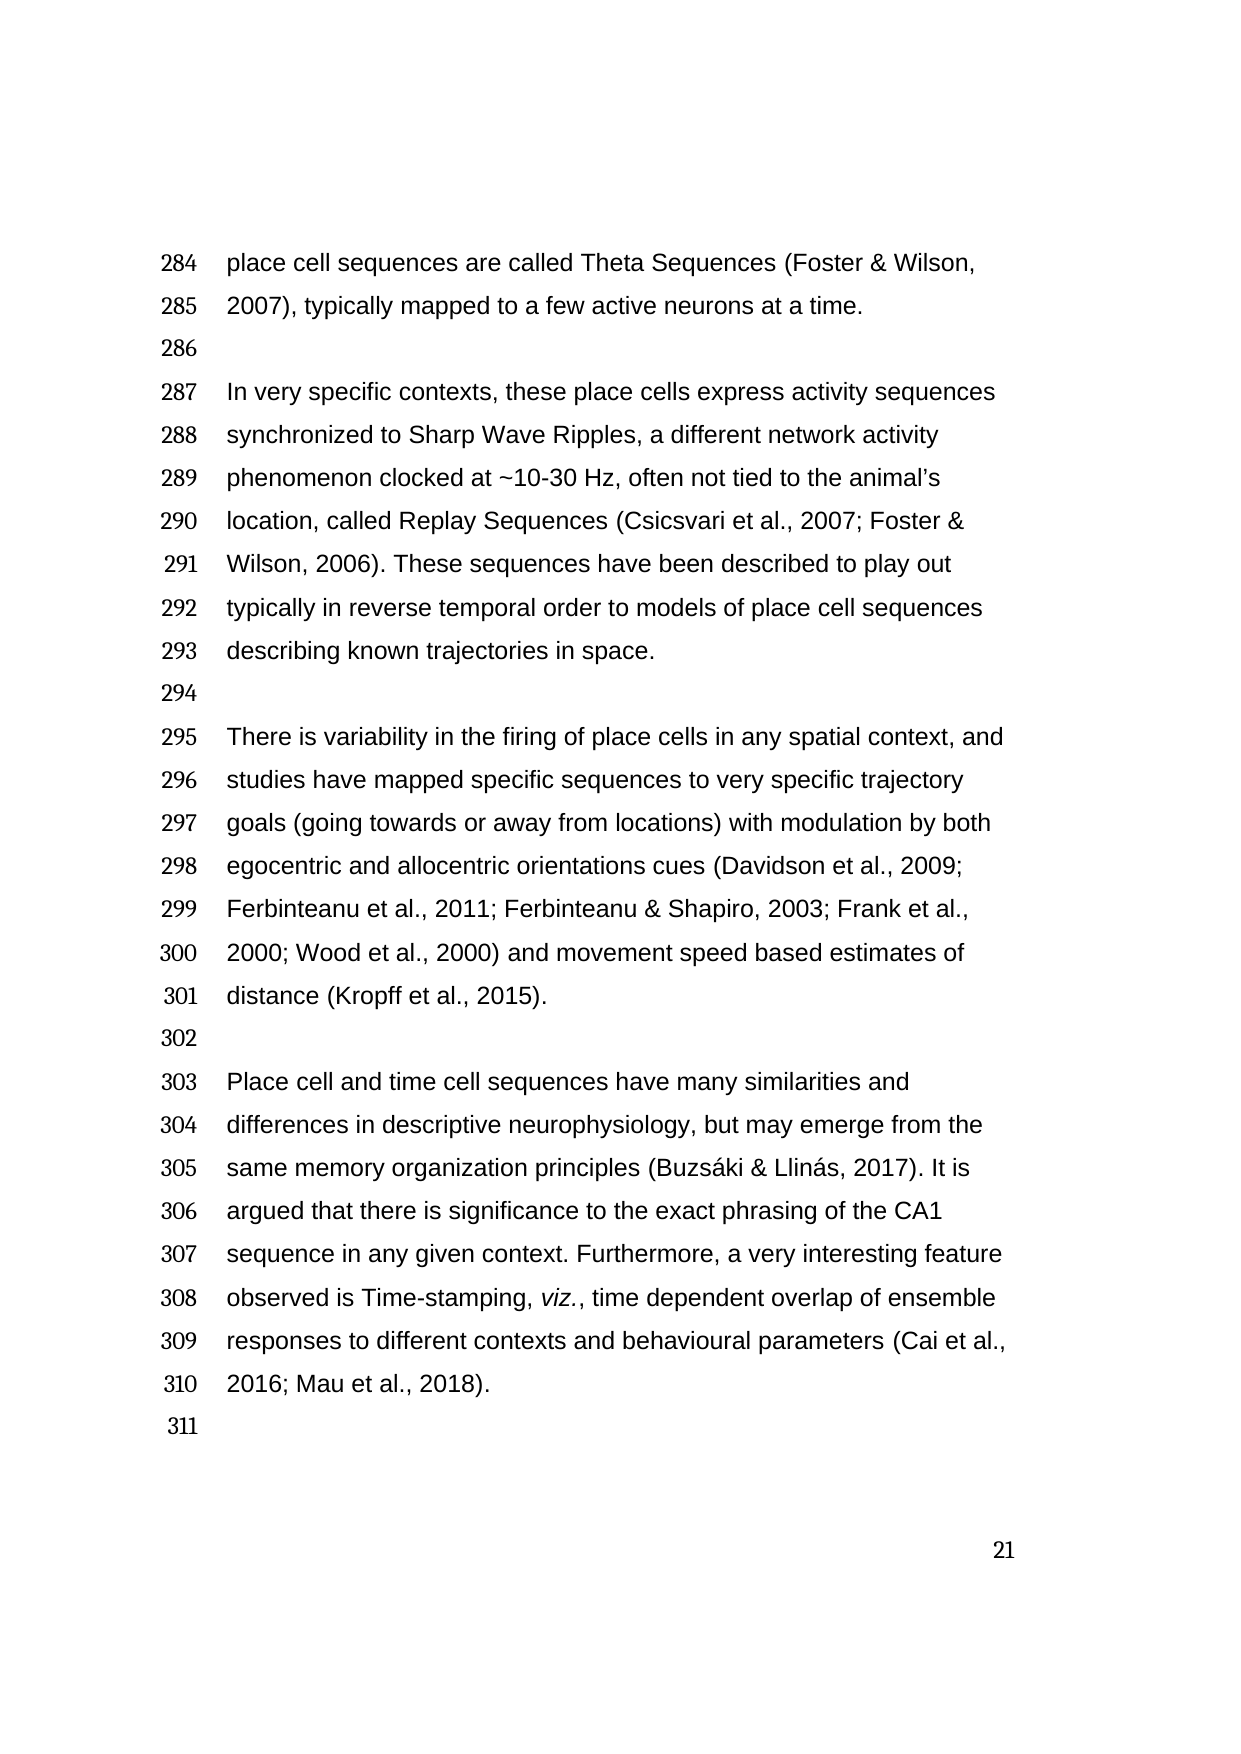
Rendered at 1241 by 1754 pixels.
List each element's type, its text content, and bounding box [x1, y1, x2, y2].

text Place cell and time cell sequences have many similarities and differences in descriptive neurophysiology, but may emerge from the same memory organization principles (Buzsáki & Llinás, 2017)⁠. It is argued that there is significance to the exact phrasing of the CA1 sequence in any given context. Furthermore, a very interesting feature observed is Time-stamping, viz., time dependent overlap of ensemble responses to different contexts and behavioural parameters (Cai et al., 2016; Mau et al., 2018)⁠. [226, 1067, 1014, 1398]
text place cell sequences are called Theta Sequences (Foster & Wilson, 2007)⁠, typically mapped to a few active neurons at a time. [226, 248, 1014, 319]
text In very specific contexts, these place cells express activity sequences synchronized to Sharp Wave Ripples, a different network activity phenomenon clocked at ~10-30 Hz, often not tied to the animal’s location, called Replay Sequences (Csicsvari et al., 2007; Foster & Wilson, 2006)⁠. These sequences have been described to play out typically in reverse temporal order to models of place cell sequences describing known trajectories in space. [226, 377, 1014, 664]
text There is variability in the firing of place cells in any spatial context, and studies have mapped specific sequences to very specific trajectory goals (going towards or away from locations) with modulation by both egocentric and allocentric orientations cues (Davidson et al., 2009; Ferbinteanu et al., 2011; Ferbinteanu & Shapiro, 2003; Frank et al., 2000; Wood et al., 2000)⁠ and movement speed based estimates of distance (Kropff et al., 2015)⁠. [226, 722, 1014, 1009]
